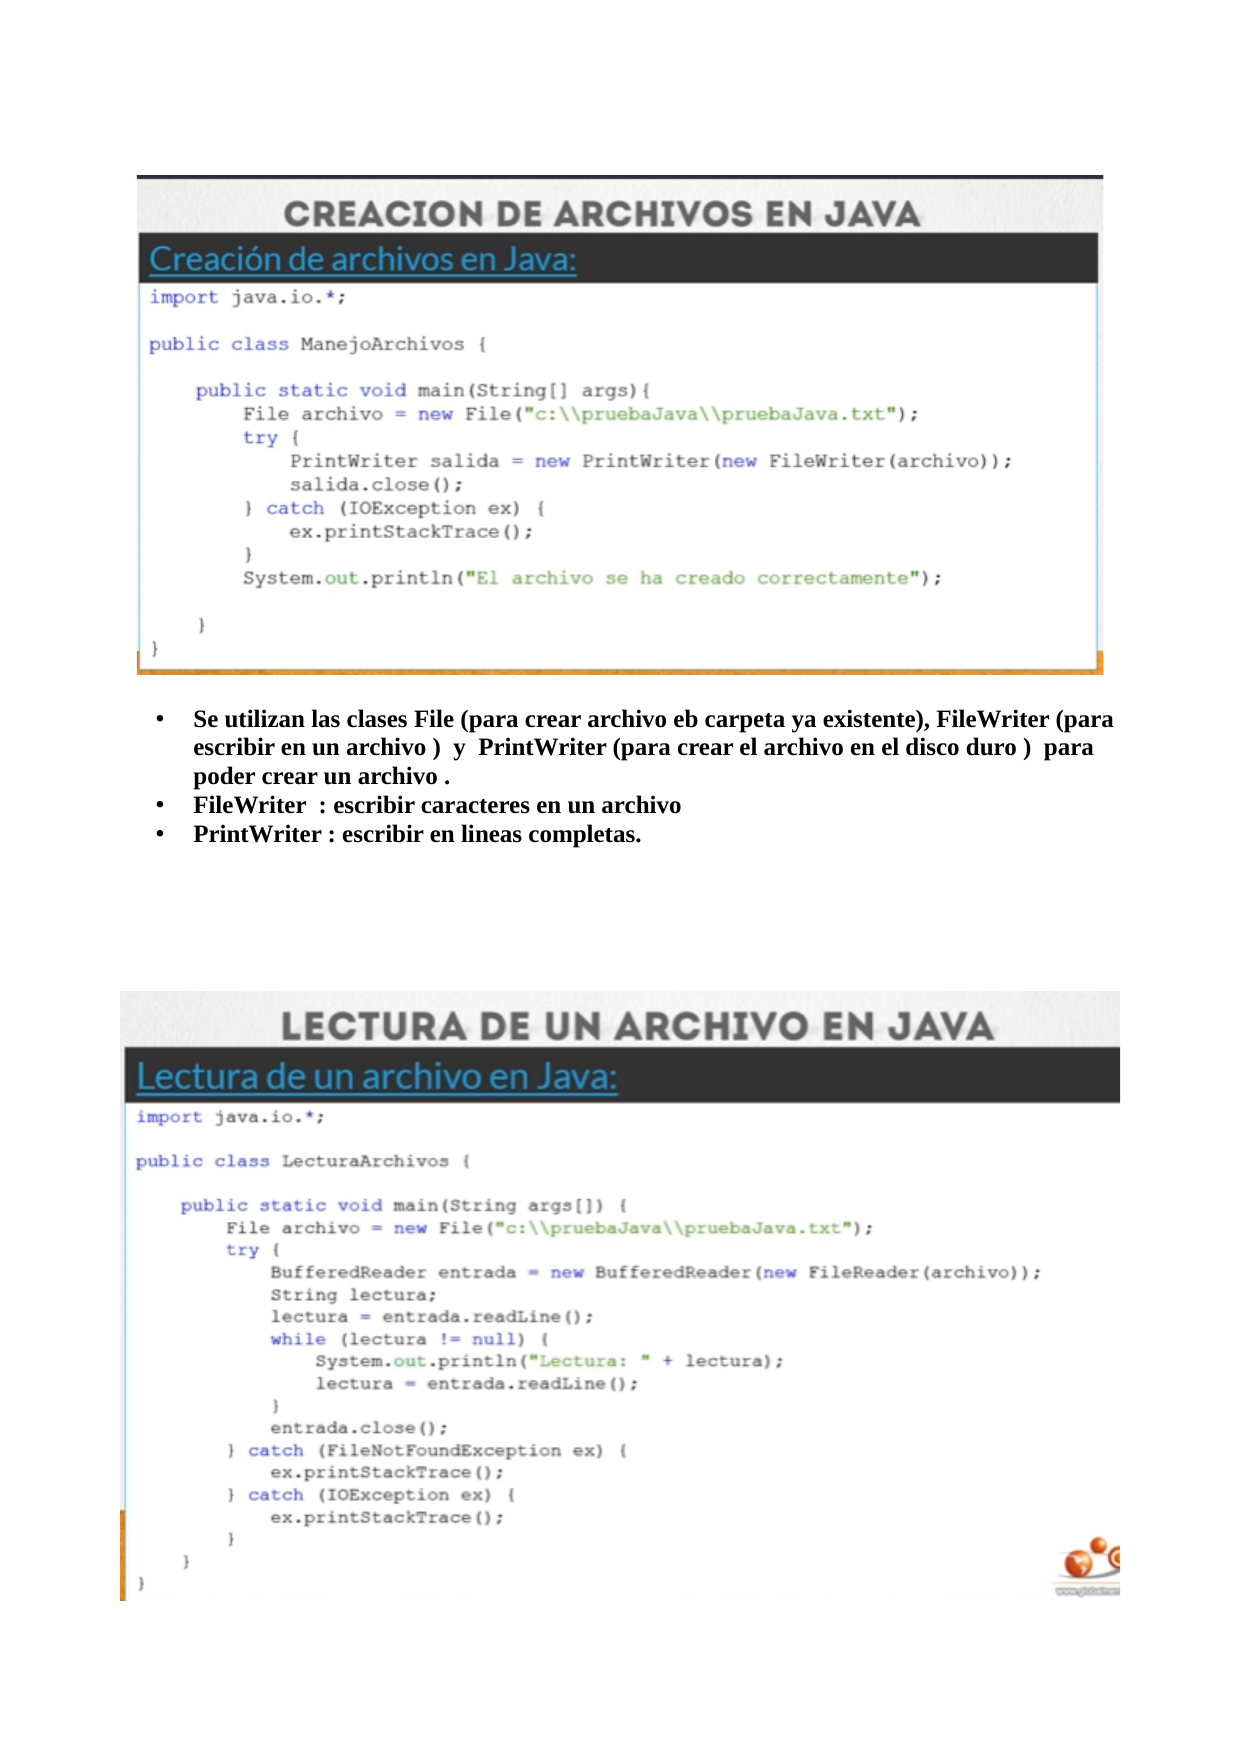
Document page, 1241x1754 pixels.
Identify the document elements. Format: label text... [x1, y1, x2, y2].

list PrintWriter : escribir en lineas completas. [156, 819, 1122, 847]
list FileWriter : escribir caracteres en un archivo [156, 790, 1122, 819]
picture [120, 991, 1121, 1601]
picture [136, 175, 1104, 675]
list Se utilizan las clases File (para crear archivo eb carpeta ya existente), FileWriter (para escribir en un archivo ) y PrintWriter (para crear el archivo en el disco duro ) para poder crear un archivo . [156, 704, 1122, 790]
